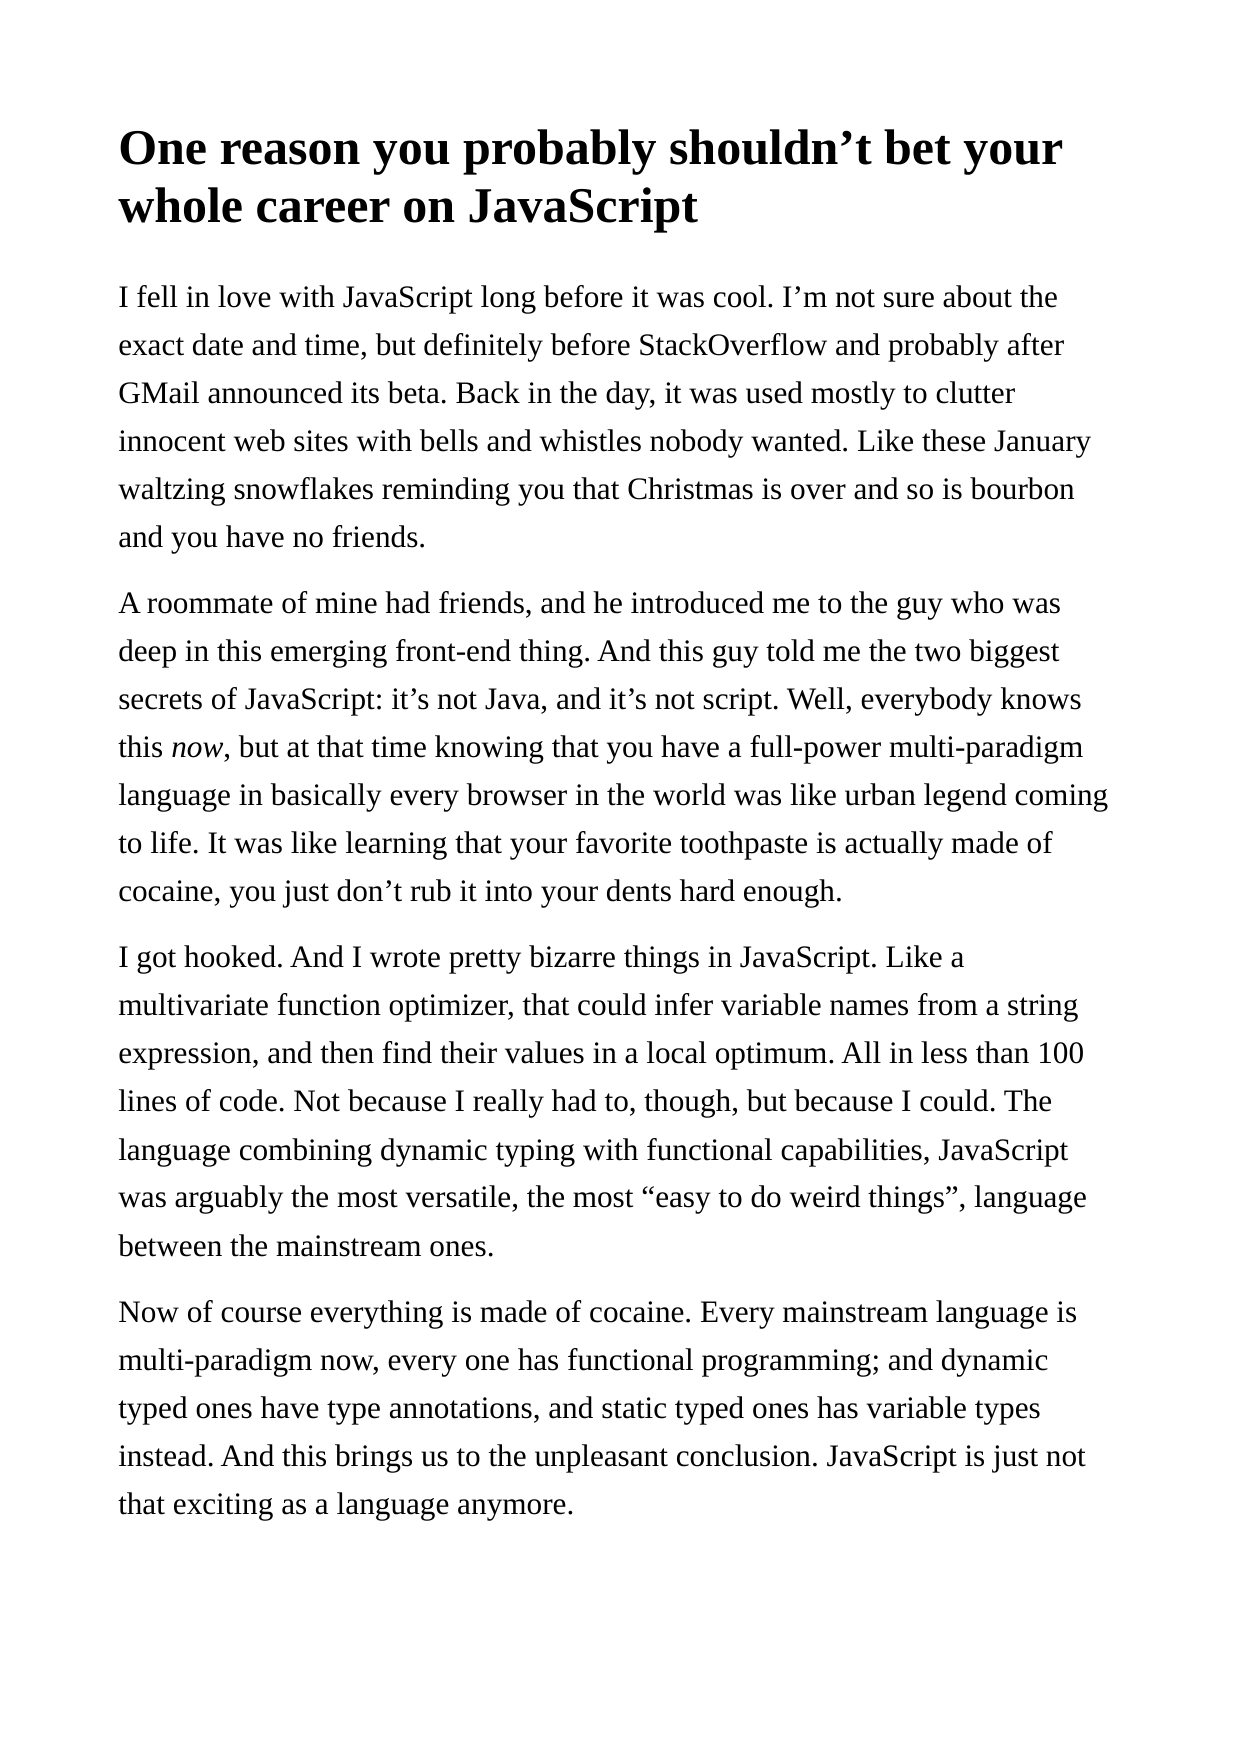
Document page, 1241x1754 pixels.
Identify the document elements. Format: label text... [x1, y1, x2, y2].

text Now of course everything is made of cocaine. Every mainstream language is multi-paradigm now, every one has functional programming; and dynamic typed ones have type annotations, and static typed ones has variable types instead. And this brings us to the unpleasant conclusion. JavaScript is just not that exciting as a language anymore. [118, 1284, 1122, 1524]
text I got hooked. And I wrote pretty bizarre things in JavaScript. Like a multivariate function optimizer, that could infer variable names from a string expression, and then find their values in a local optimum. All in less than 100 lines of code. Not because I really had to, though, but because I could. The language combining dynamic typing with functional capabilities, JavaScript was arguably the most versatile, the most “easy to do weird things”, language between the mainstream ones. [118, 929, 1122, 1266]
text A roommate of mine had friends, and he introduced me to the guy who was deep in this emerging front-end thing. And this guy told me the two biggest secrets of JavaScript: it’s not Java, and it’s not script. Well, everybody knows this now, but at that time knowing that you have a full-power multi-paradigm language in basically every browser in the world was like urban legend coming to life. It was like learning that your favorite toothpaste is actually made of cocaine, you just don’t rub it into your dents hard enough. [118, 575, 1122, 911]
text I fell in love with JavaScript long before it was cool. I’m not sure about the exact date and time, but definitely before StackOverflow and probably after GMail announced its beta. Back in the day, it was used mostly to clutter innocent web sites with bells and whistles nobody wanted. Like these January waltzing snowflakes reminding you that Christmas is over and so is bourbon and you have no friends. [118, 269, 1122, 557]
subtitle One reason you probably shouldn’t bet your whole career on JavaScript [118, 118, 1122, 233]
